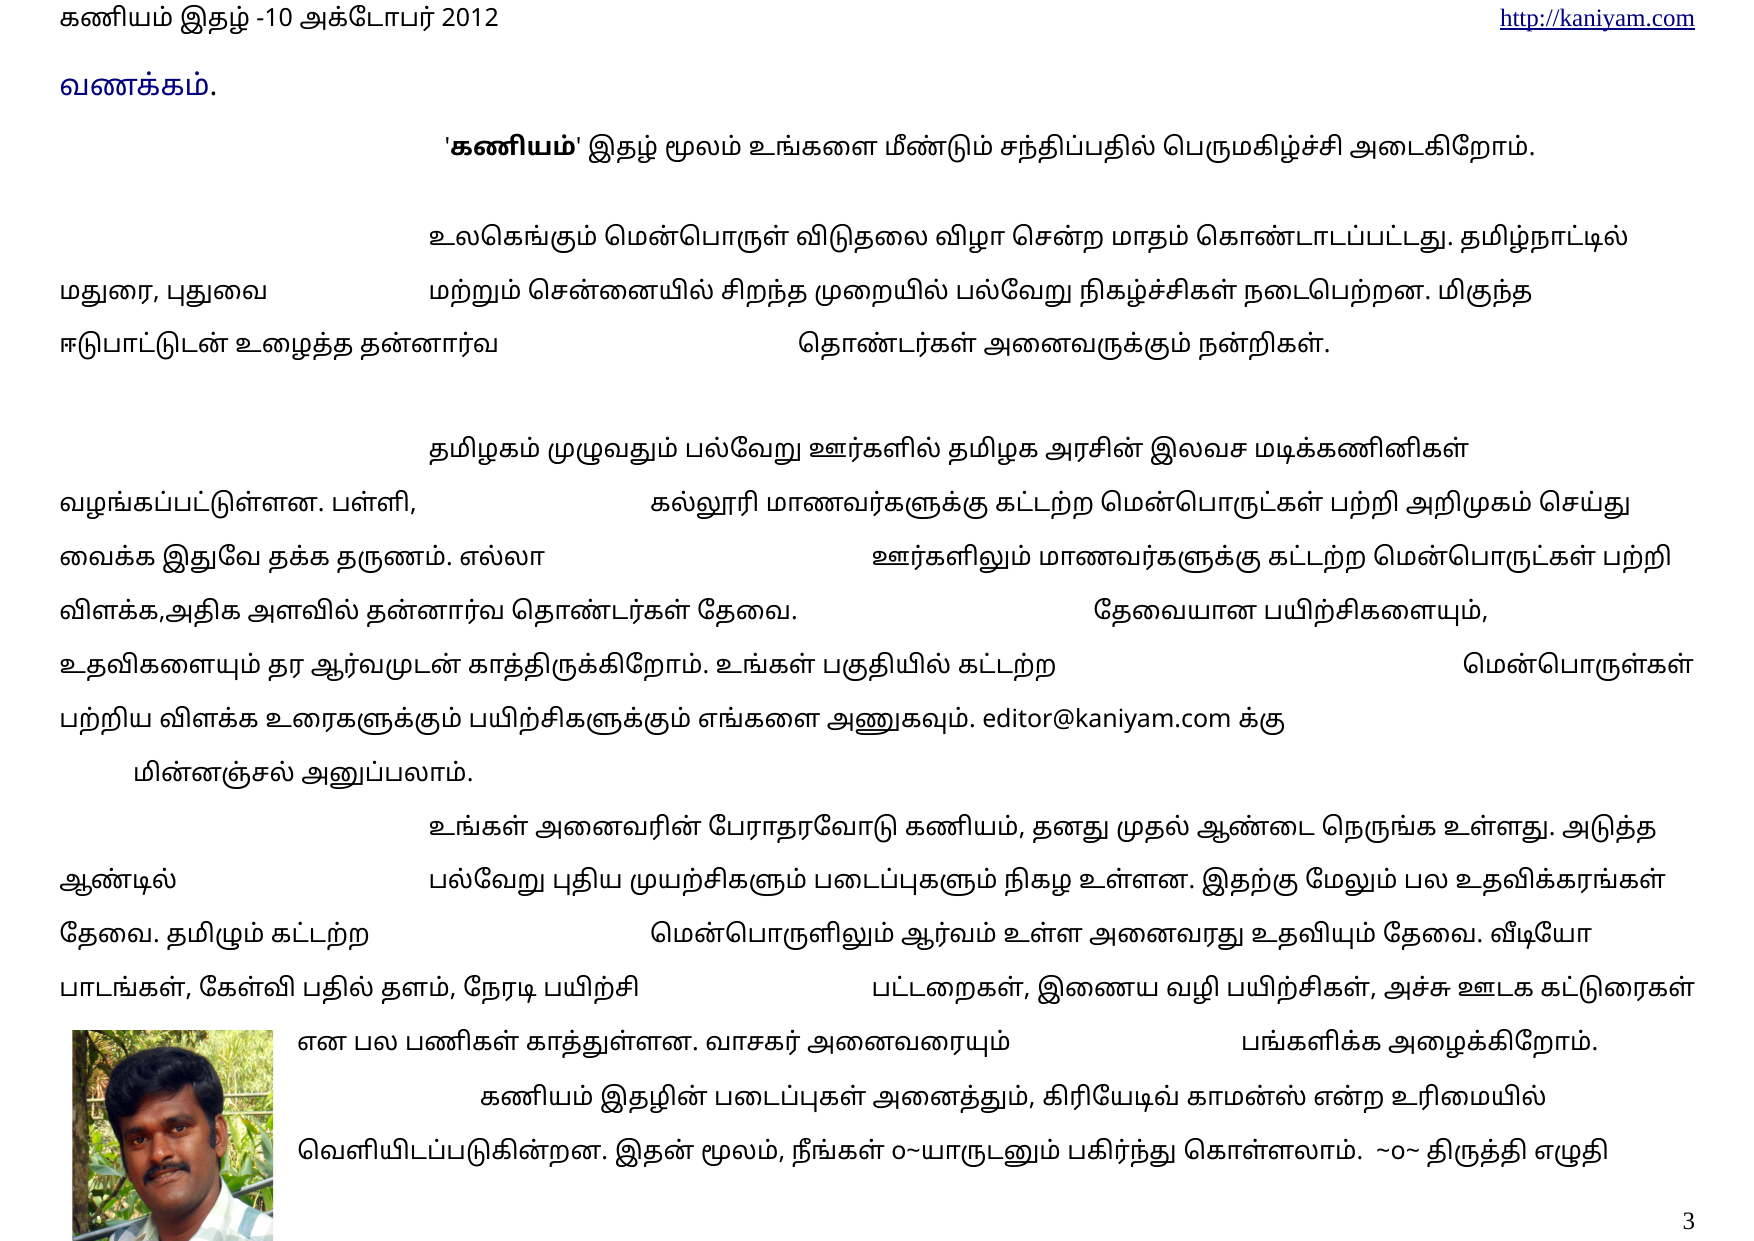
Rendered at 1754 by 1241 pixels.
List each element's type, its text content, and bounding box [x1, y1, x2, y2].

text உலகெங்கும் மென்பொருள் விடுதலை விழா சென்ற மாதம் கொண்டாடப்பட்டது. தமிழ்நாட்டில் மதுரை, புதுவை மற்றும் சென்னையில் சிறந்த முறையில் பல்வேறு நிகழ்ச்சிகள் நடைபெற்றன. மிகுந்த ஈடுபாட்டுடன் உழைத்த தன்னார்வ தொண்டர்கள் அனைவருக்கும் நன்றிகள். தமிழகம் முழுவதும் பல்வேறு ஊர்களில் தமிழக அரசின் இலவச மடிக்கணினிகள் வழங்கப்பட்டுள்ளன. பள்ளி, கல்லூரி மாணவர்களுக்கு கட்டற்ற மென்பொருட்கள் பற்றி அறிமுகம் செய்து வைக்க இதுவே தக்க தருணம். எல்லா ஊர்களிலும் மாணவர்களுக்கு கட்டற்ற மென்பொருட்கள் பற்றி விளக்க,அதிக அளவில் தன்னார்வ தொண்டர்கள் தேவை. தேவையான பயிற்சிகளையும், உதவிகளையும் தர ஆர்வமுடன் காத்திருக்கிறோம். உங்கள் பகுதியில் கட்டற்ற மென்பொருள்கள் பற்றிய விளக்க உரைகளுக்கும் பயிற்சிகளுக்கும் எங்களை அணுகவும். editor@kaniyam.com க்கு மின்னஞ்சல் அனுப்பலாம். உங்கள் அனைவரின் பேராதரவோடு கணியம், தனது முதல் ஆண்டை நெருங்க உள்ளது. அடுத்த ஆண்டில் பல்வேறு புதிய முயற்சிகளும் படைப்புகளும் நிகழ உள்ளன. இதற்கு மேலும் பல உதவிக்கரங்கள் தேவை. தமிழும் கட்டற்ற மென்பொருளிலும் ஆர்வம் உள்ள அனைவரது உதவியும் தேவை. வீடியோ பாடங்கள், கேள்வி பதில் தளம், நேரடி பயிற்சி பட்டறைகள், இணைய வழி பயிற்சிகள், அச்சு ஊடக கட்டுரைகள் என பல பணிகள் காத்துள்ளன. வாசகர் அனைவரையும் பங்களிக்க அழைக்கிறோம். [59, 218, 1695, 1060]
text கணியம் இதழின் படைப்புகள் அனைத்தும், கிரியேடிவ் காமன்ஸ் என்ற உரிமையில் வெளியிடப்படுகின்றன. இதன் மூலம், நீங்கள் o~யாருடனும் பகிர்ந்து கொள்ளலாம். ~o~ திருத்தி எழுதி [297, 1079, 1695, 1170]
text 'கணியம்' இதழ் மூலம் உங்களை மீண்டும் சந்திப்பதில் பெருமகிழ்ச்சி அடைகிறோம். [59, 129, 1695, 166]
text வணக்கம். [59, 64, 1695, 107]
picture [72, 1030, 274, 1241]
